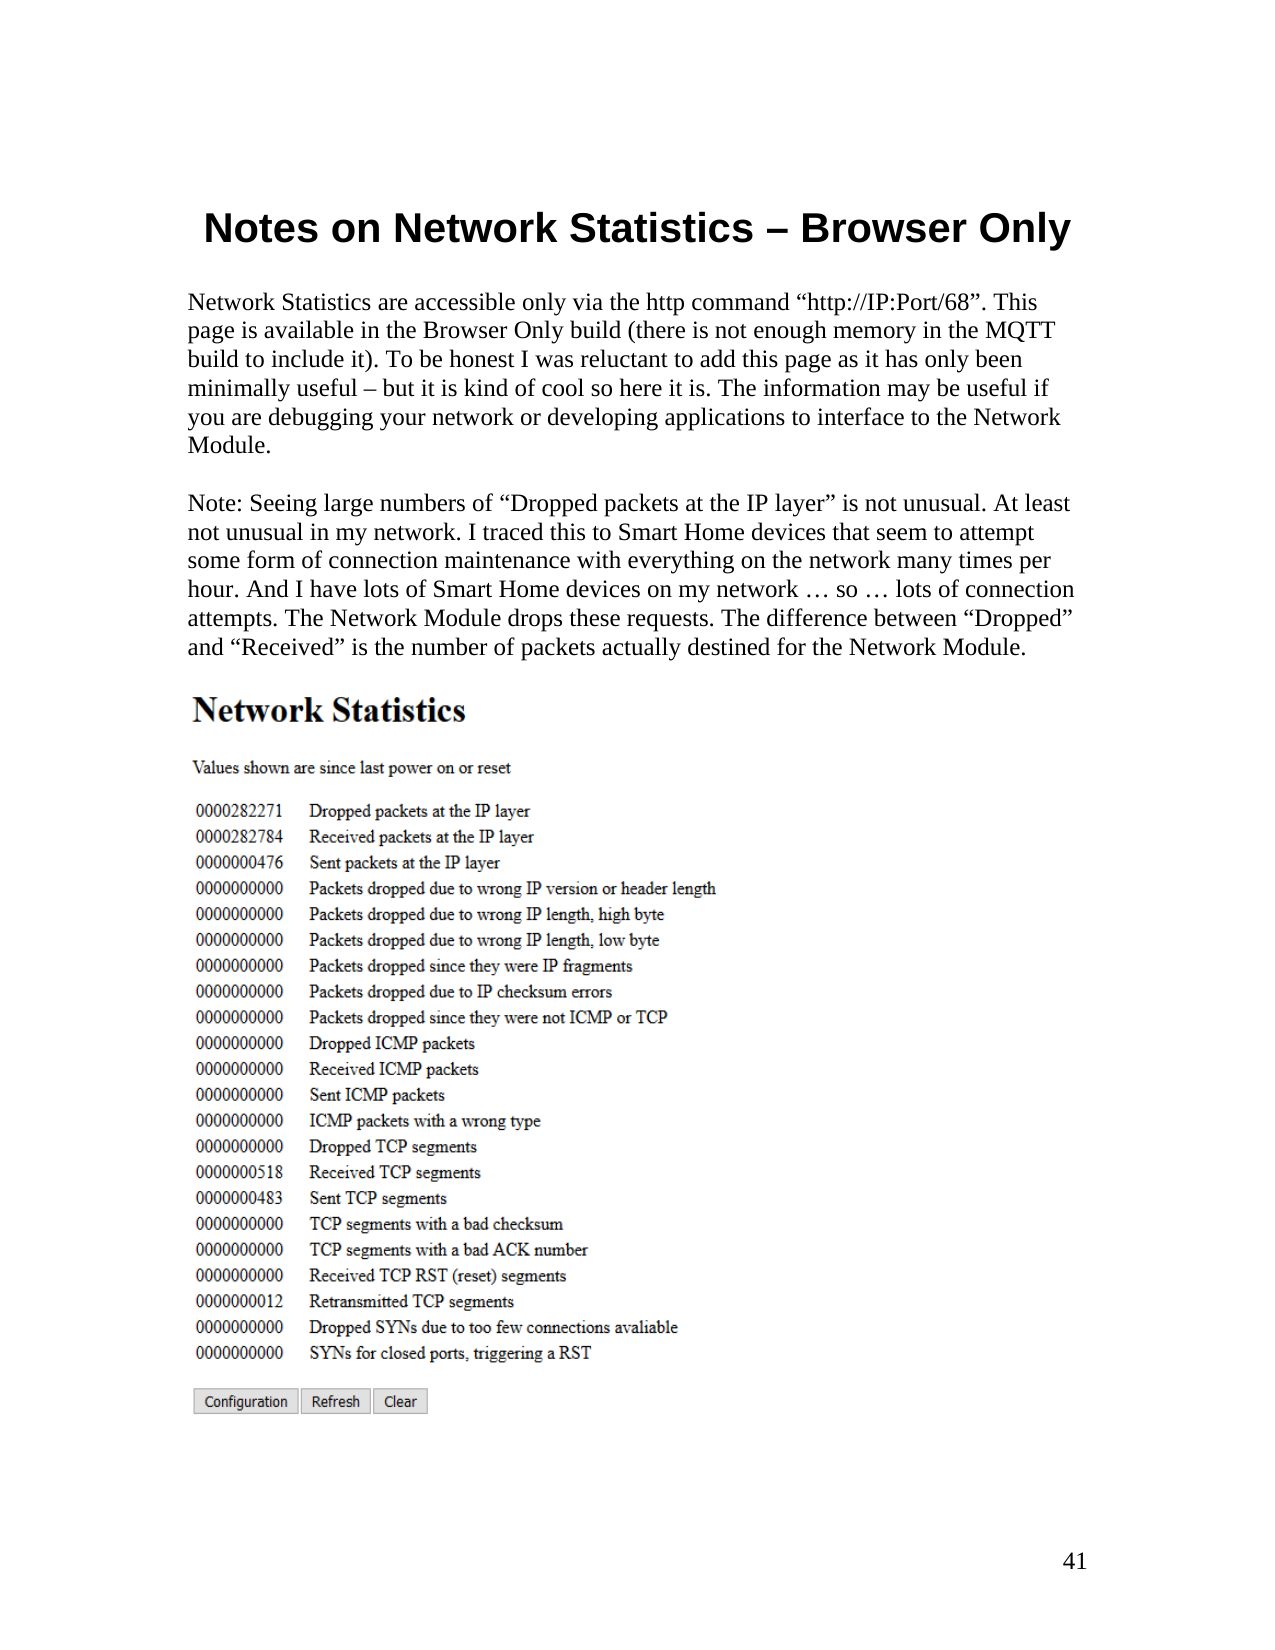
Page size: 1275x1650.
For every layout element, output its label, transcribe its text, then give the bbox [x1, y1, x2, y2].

picture [187, 689, 741, 1427]
text Note: Seeing large numbers of “Dropped packets at the IP layer” is not unusual. At least not unusual in my network. I traced this to Smart Home devices that seem to attempt some form of connection maintenance with everything on the network many times per hour. And I have lots of Smart Home devices on my network … so … lots of connection attempts. The Network Module drops these requests. The difference between “Dropped” and “Received” is the number of packets actually destined for the Network Module. [187, 488, 1087, 660]
subtitle Notes on Network Statistics – Browser Only [187, 204, 1087, 252]
text Network Statistics are accessible only via the http command “http://IP:Port/68”. This page is available in the Browser Only build (there is not enough memory in the MQTT build to include it). To be honest I was reluctant to add this page as it has only been minimally useful – but it is kind of cool so here it is. The information may be useful if you are debugging your network or developing applications to interface to the Network Module. [187, 287, 1087, 459]
